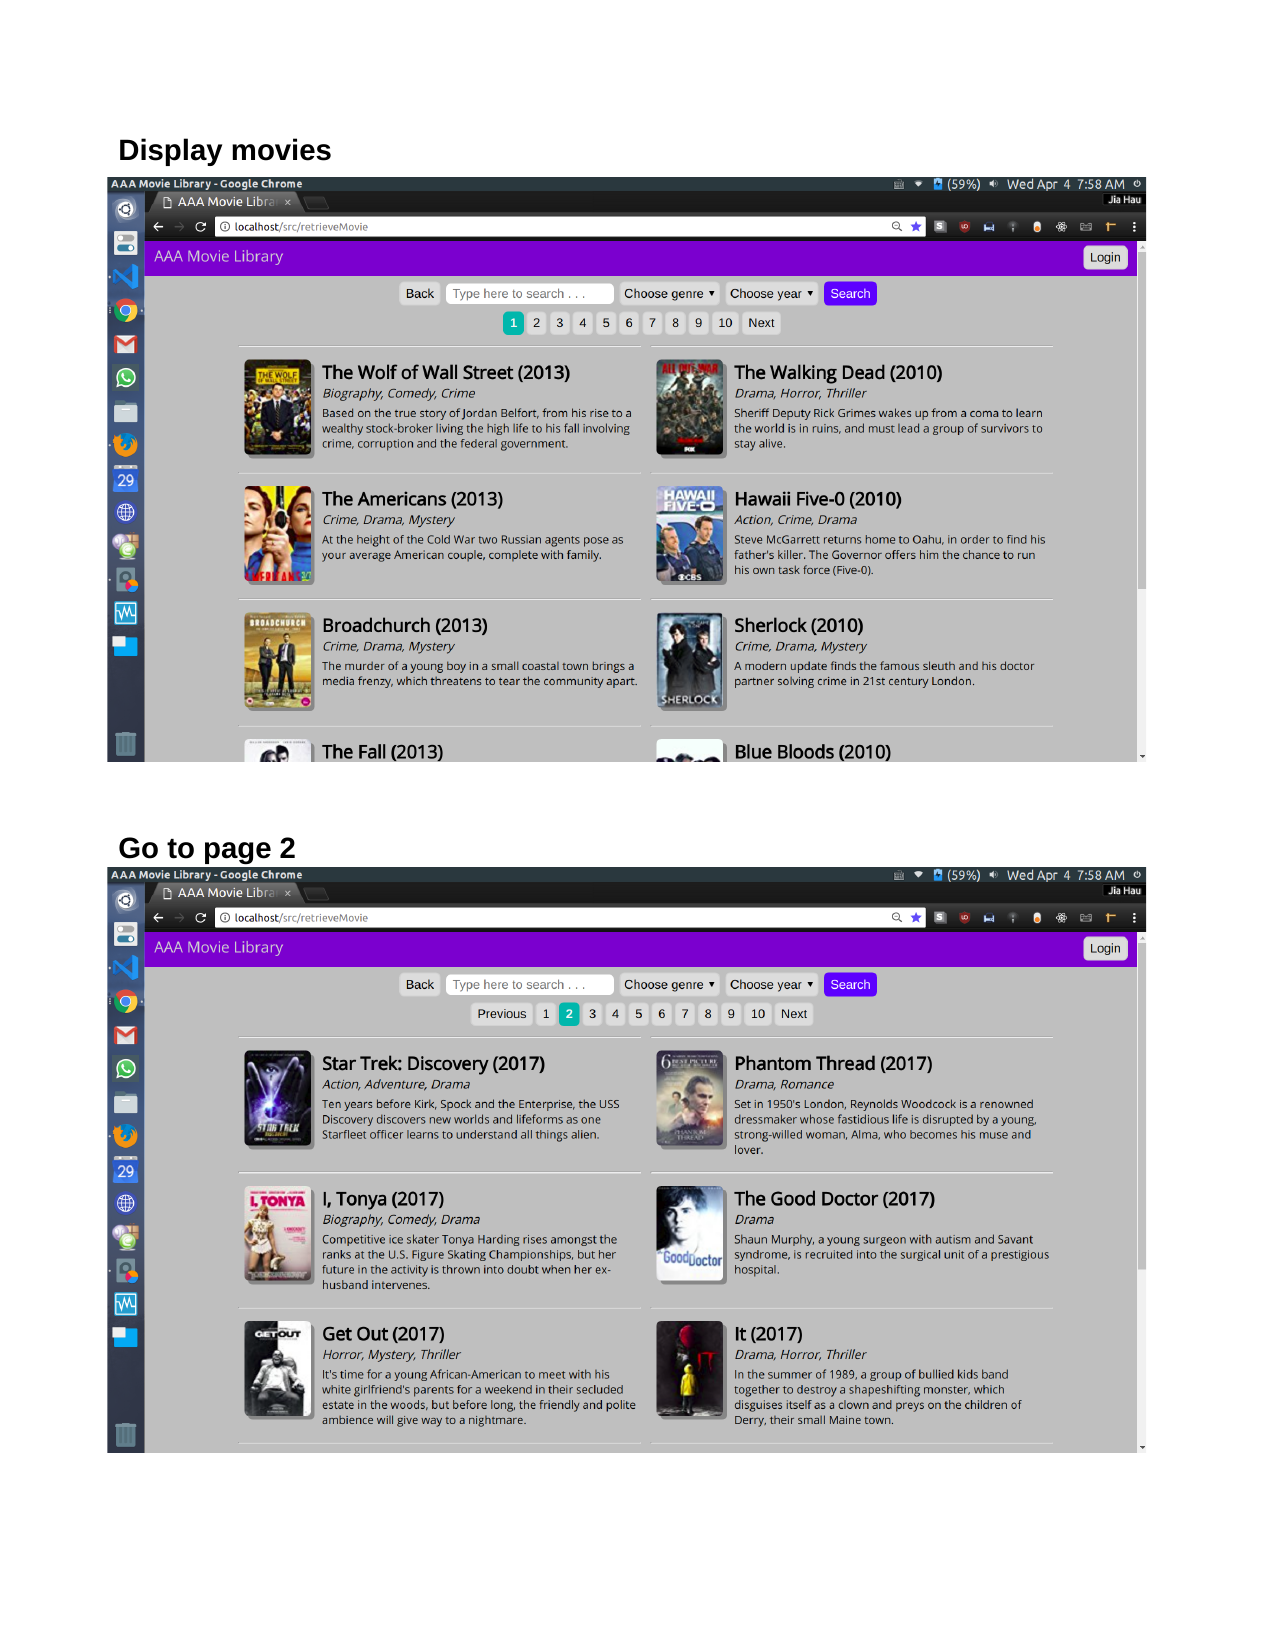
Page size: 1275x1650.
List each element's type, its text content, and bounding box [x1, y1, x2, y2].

subtitle Go to page 2 [118, 831, 1157, 864]
picture [107, 867, 1147, 1453]
picture [107, 177, 1147, 762]
subtitle Display movies [118, 133, 1157, 166]
